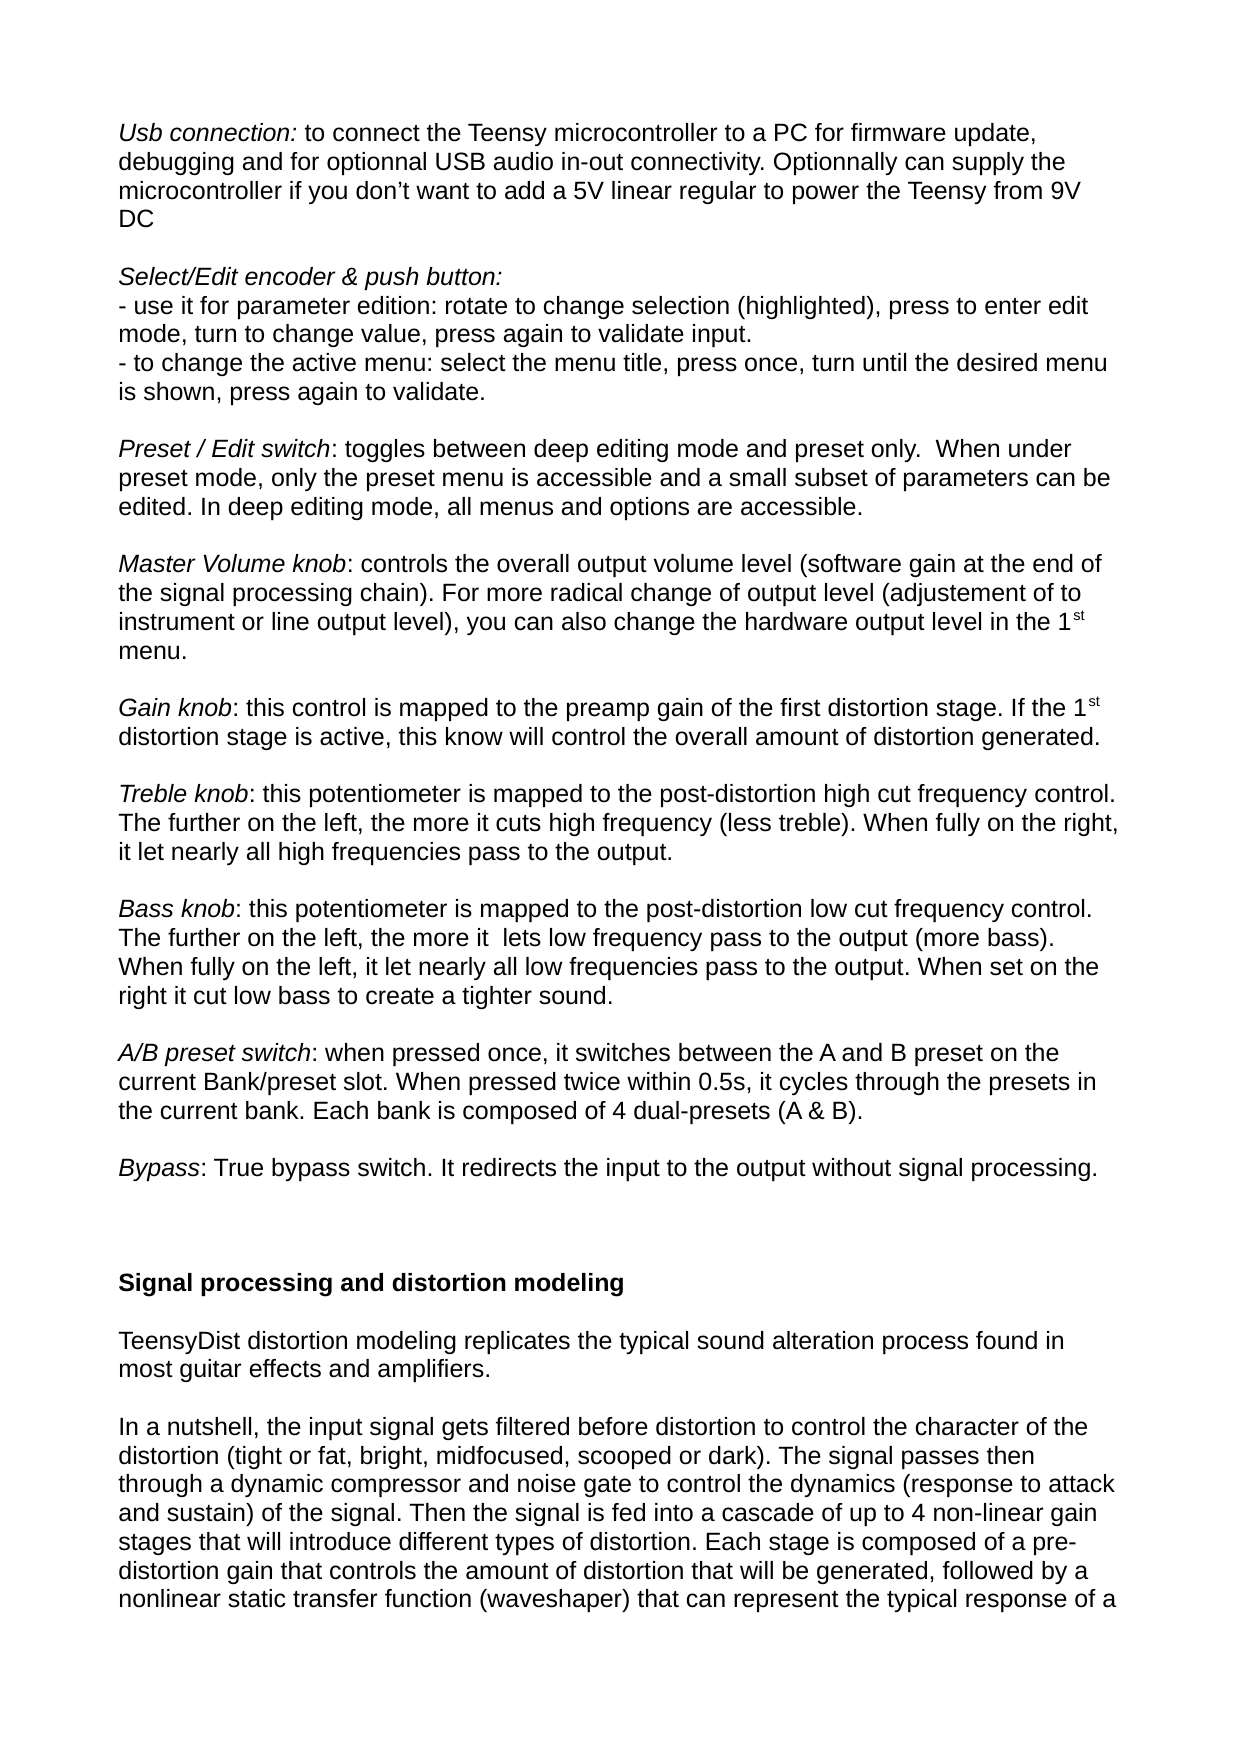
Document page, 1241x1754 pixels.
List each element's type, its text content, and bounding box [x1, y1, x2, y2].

text - use it for parameter edition: rotate to change selection (highlighted), press to enter edit mode, turn to change value, press again to validate input. [118, 291, 1122, 348]
text - to change the active menu: select the menu title, press once, turn until the desired menu is shown, press again to validate. [118, 348, 1122, 406]
text Signal processing and distortion modeling [118, 1268, 1122, 1297]
text Preset / Edit switch: toggles between deep editing mode and preset only. When under preset mode, only the preset menu is accessible and a small subset of parameters can be edited. In deep editing mode, all menus and options are accessible. [118, 434, 1122, 521]
text Treble knob: this potentiometer is mapped to the post-distortion high cut frequency control. The further on the left, the more it cuts high frequency (less treble). When fully on the right, it let nearly all high frequencies pass to the output. [118, 779, 1122, 866]
text Usb connection: to connect the Teensy microcontroller to a PC for firmware update, debugging and for optionnal USB audio in-out connectivity. Optionnally can supply the microcontroller if you don’t want to add a 5V linear regular to power the Teensy from 9V DC [118, 118, 1122, 233]
text Gain knob: this control is mapped to the preamp gain of the first distortion stage. If the 1st distortion stage is active, this know will control the overall amount of distortion generated. [118, 693, 1122, 751]
text Bass knob: this potentiometer is mapped to the post-distortion low cut frequency control. The further on the left, the more it lets low frequency pass to the output (more bass). When fully on the left, it let nearly all low frequencies pass to the output. When set on the right it cut low bass to create a tighter sound. [118, 894, 1122, 1009]
text In a nutshell, the input signal gets filtered before distortion to control the character of the distortion (tight or fat, bright, midfocused, scooped or dark). The signal passes then through a dynamic compressor and noise gate to control the dynamics (response to attack and sustain) of the signal. Then the signal is fed into a cascade of up to 4 non-linear gain stages that will introduce different types of distortion. Each stage is composed of a pre-distortion gain that controls the amount of distortion that will be generated, followed by a nonlinear static transfer function (waveshaper) that can represent the typical response of a [118, 1412, 1122, 1613]
text Master Volume knob: controls the overall output volume level (software gain at the end of the signal processing chain). For more radical change of output level (adjustement of to instrument or line output level), you can also change the hardware output level in the 1st menu. [118, 549, 1122, 664]
text A/B preset switch: when pressed once, it switches between the A and B preset on the current Bank/preset slot. When pressed twice within 0.5s, it cycles through the presets in the current bank. Each bank is composed of 4 dual-presets (A & B). [118, 1038, 1122, 1124]
text Select/Edit encoder & push button: [118, 262, 1122, 291]
text TeensyDist distortion modeling replicates the typical sound alteration process found in most guitar effects and amplifiers. [118, 1326, 1122, 1383]
text Bypass: True bypass switch. It redirects the input to the output without signal processing. [118, 1153, 1122, 1182]
